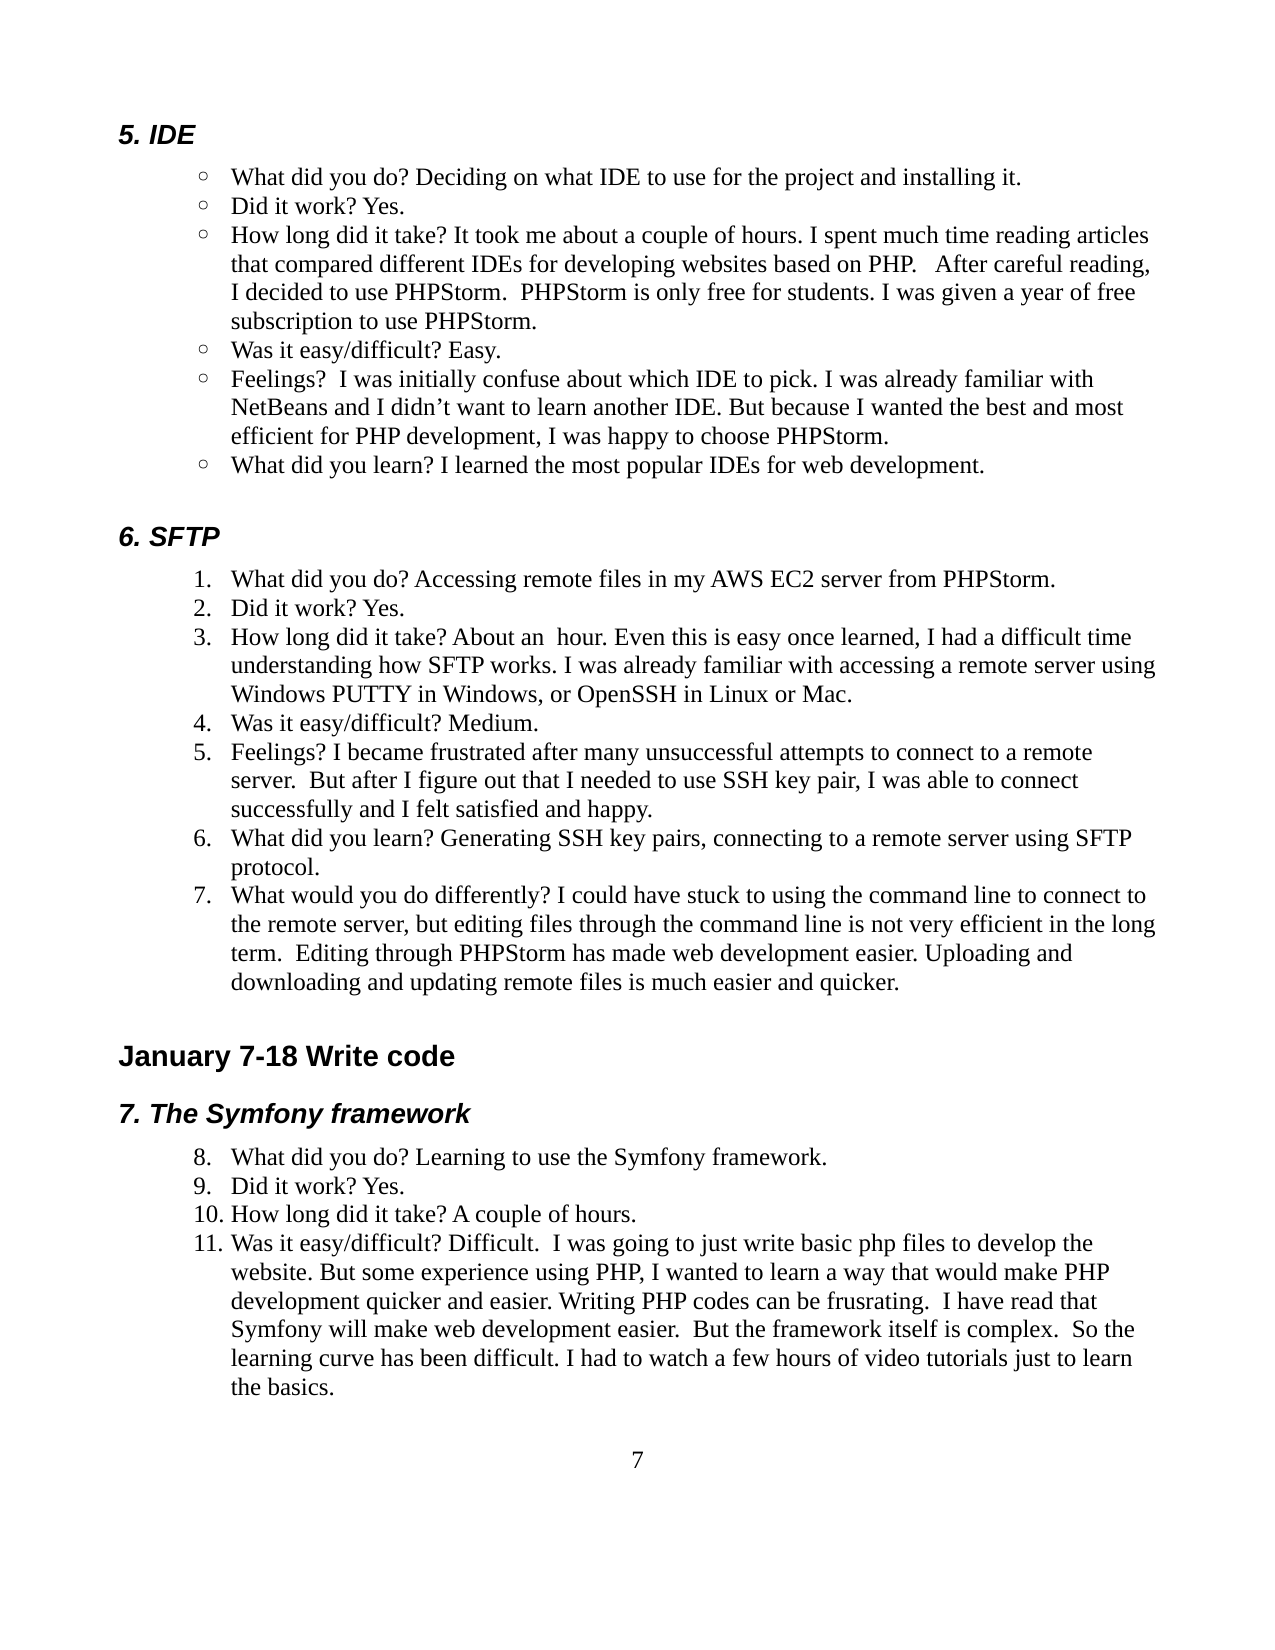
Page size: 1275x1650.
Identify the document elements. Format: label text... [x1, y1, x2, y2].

list Was it easy/difficult? Medium. [193, 708, 1157, 737]
list Feelings? I was initially confuse about which IDE to pick. I was already familiar with NetBeans and I didn’t want to learn another IDE. But because I wanted the best and most efficient for PHP development, I was happy to choose PHPStorm. [193, 364, 1157, 450]
list What did you do? Learning to use the Symfony framework. [193, 1142, 1157, 1171]
list Did it work? Yes. [193, 191, 1157, 220]
subtitle 6. SFTP [118, 520, 1157, 552]
list Was it easy/difficult? Difficult. I was going to just write basic php files to develop the website. But some experience using PHP, I wanted to learn a way that would make PHP development quicker and easier. Writing PHP codes can be frusrating. I have read that Symfony will make web development easier. But the framework itself is complex. So the learning curve has been difficult. I had to watch a few hours of video tutorials just to learn the basics. [193, 1228, 1157, 1401]
list How long did it take? A couple of hours. [193, 1199, 1157, 1228]
list Feelings? I became frustrated after many unsuccessful attempts to connect to a remote server. But after I figure out that I needed to use SSH key pair, I was able to connect successfully and I felt satisfied and happy. [193, 737, 1157, 823]
subtitle January 7-18 Write code [118, 1039, 1157, 1073]
list Was it easy/difficult? Easy. [193, 335, 1157, 364]
list What did you do? Accessing remote files in my AWS EC2 server from PHPStorm. [193, 564, 1157, 593]
list What did you do? Deciding on what IDE to use for the project and installing it. [193, 162, 1157, 191]
list What did you learn? Generating SSH key pairs, connecting to a remote server using SFTP protocol. [193, 823, 1157, 881]
list How long did it take? It took me about a couple of hours. I spent much time reading articles that compared different IDEs for developing websites based on PHP. After careful reading, I decided to use PHPStorm. PHPStorm is only free for students. I was given a year of free subscription to use PHPStorm. [193, 220, 1157, 335]
list What would you do differently? I could have stuck to using the command line to connect to the remote server, but editing files through the command line is not very efficient in the long term. Editing through PHPStorm has made web development easier. Uploading and downloading and updating remote files is much easier and quicker. [193, 881, 1157, 996]
subtitle 5. IDE [118, 118, 1157, 150]
subtitle 7. The Symfony framework [118, 1098, 1157, 1129]
list What did you learn? I learned the most popular IDEs for web development. [193, 450, 1157, 479]
list Did it work? Yes. [193, 1171, 1157, 1199]
list Did it work? Yes. [193, 593, 1157, 622]
list How long did it take? About an hour. Even this is easy once learned, I had a difficult time understanding how SFTP works. I was already familiar with accessing a remote server using Windows PUTTY in Windows, or OpenSSH in Linux or Mac. [193, 622, 1157, 708]
